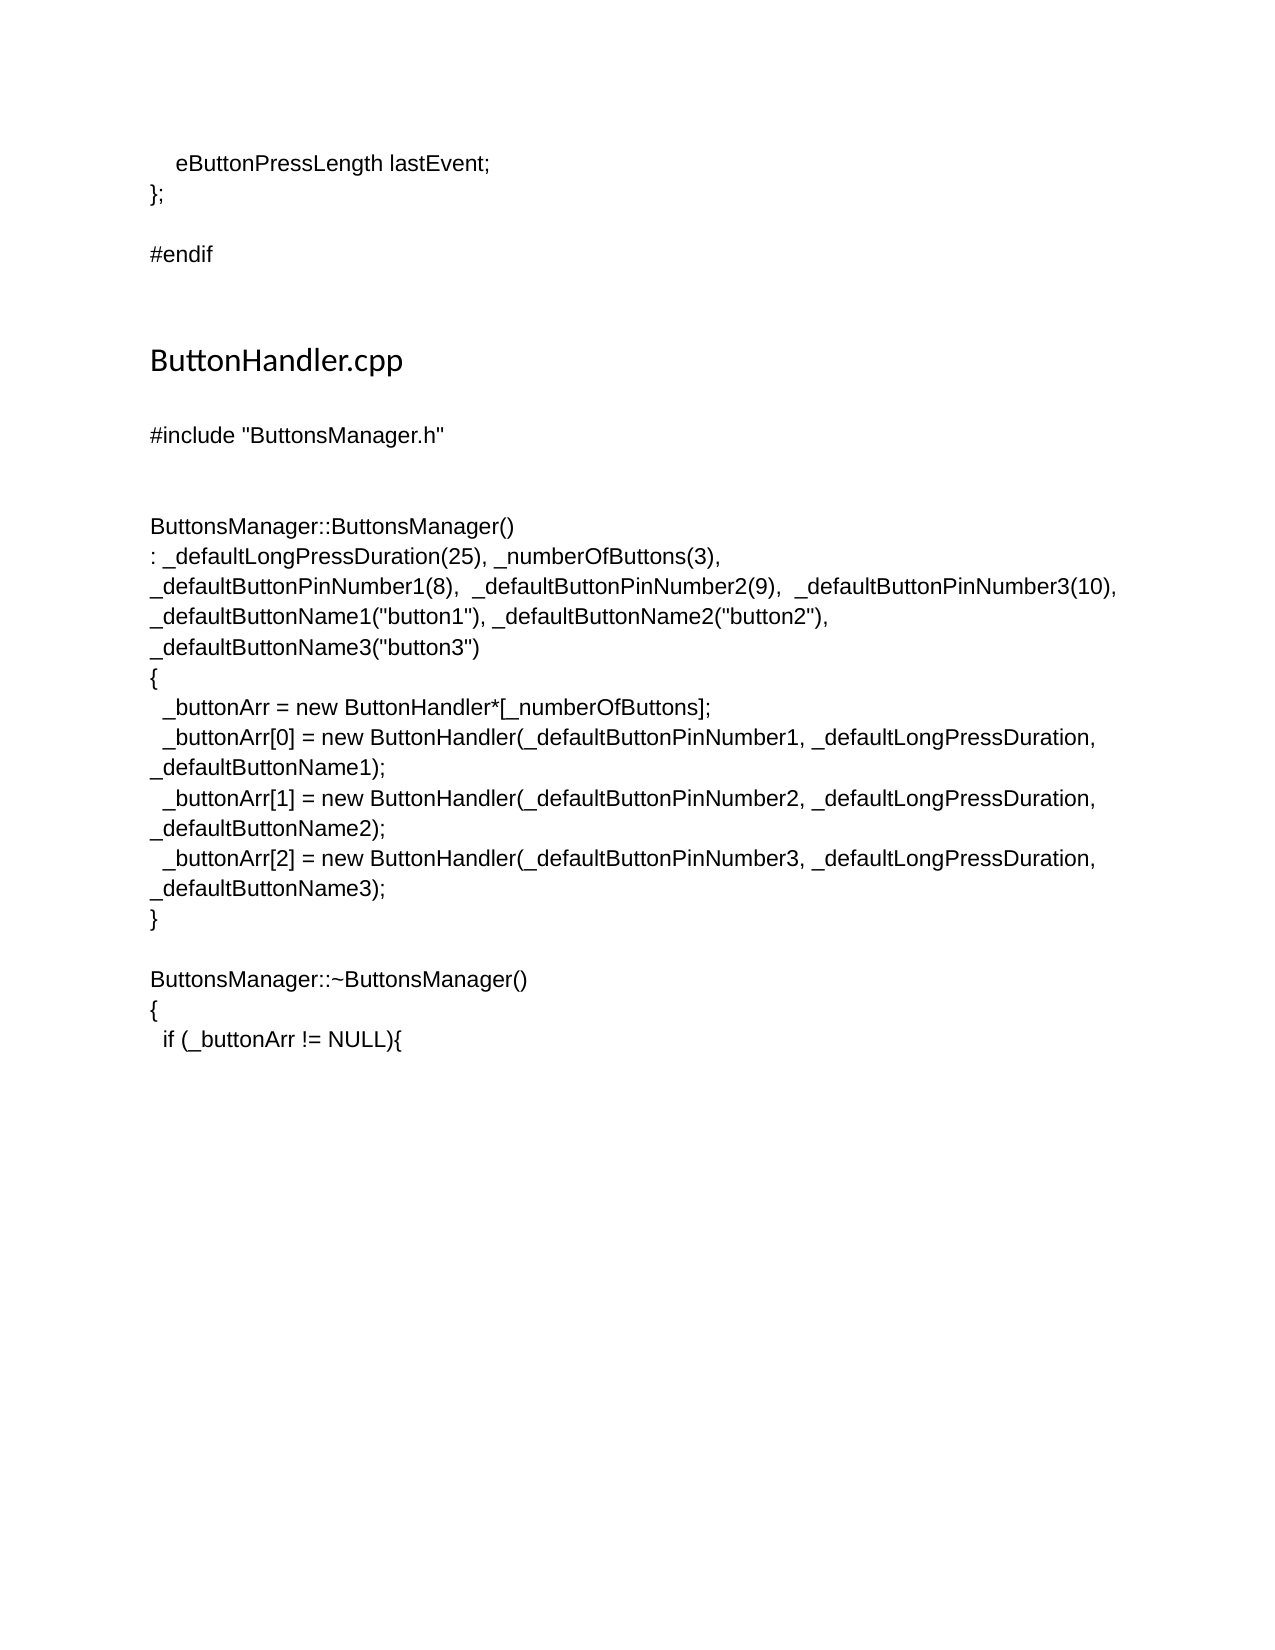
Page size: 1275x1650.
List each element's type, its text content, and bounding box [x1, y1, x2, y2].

text ButtonsManager::ButtonsManager() [150, 513, 1125, 539]
text _buttonArr[1] = new ButtonHandler(_defaultButtonPinNumber2, _defaultLongPressDuration, _defaultButtonName2); [150, 784, 1125, 841]
subtitle ButtonHandler.cpp [150, 338, 1125, 379]
text if (_buttonArr != NULL){ [150, 1026, 1125, 1052]
text _buttonArr[0] = new ButtonHandler(_defaultButtonPinNumber1, _defaultLongPressDuration, _defaultButtonName1); [150, 724, 1125, 781]
text }; [150, 180, 1125, 207]
text ButtonsManager::~ButtonsManager() [150, 966, 1125, 992]
text _buttonArr = new ButtonHandler*[_numberOfButtons]; [150, 694, 1125, 720]
text eButtonPressLength lastEvent; [150, 150, 1125, 176]
text #include "ButtonsManager.h" [150, 422, 1125, 448]
text { [150, 996, 1125, 1022]
text _defaultButtonName1("button1"), _defaultButtonName2("button2"), _defaultButtonName3("button3") [150, 603, 1125, 660]
text #endif [150, 241, 1125, 267]
text _defaultButtonPinNumber1(8), _defaultButtonPinNumber2(9), _defaultButtonPinNumber3(10), [150, 573, 1125, 599]
text { [150, 664, 1125, 690]
text _buttonArr[2] = new ButtonHandler(_defaultButtonPinNumber3, _defaultLongPressDuration, _defaultButtonName3); [150, 845, 1125, 901]
text } [150, 905, 1125, 932]
text : _defaultLongPressDuration(25), _numberOfButtons(3), [150, 543, 1125, 569]
